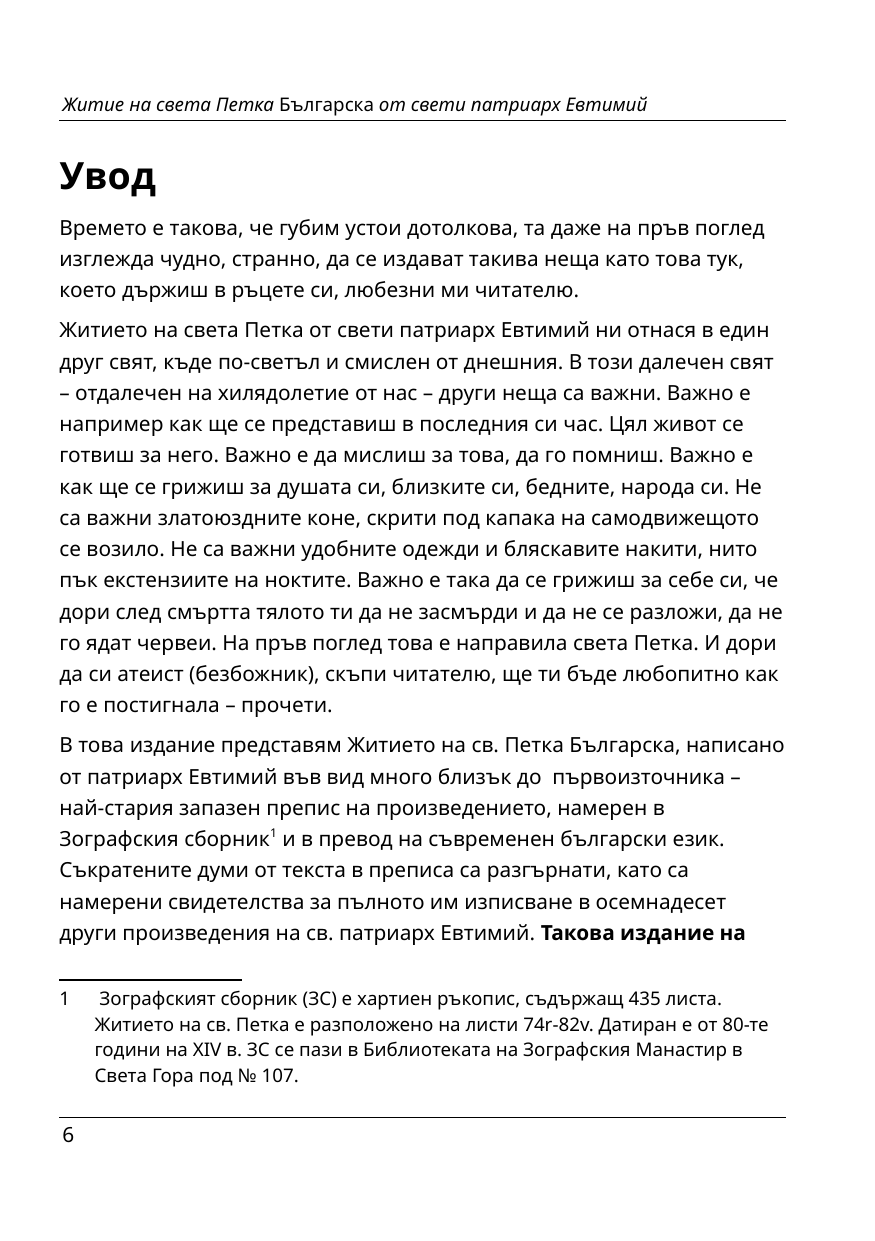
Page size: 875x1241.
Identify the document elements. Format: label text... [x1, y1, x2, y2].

text Зографският сборник (ЗС) е хартиен ръкопис, съдържащ 435 листа. Житието на св. Петка е разположено на листи 74r-82v. Датиран е от 80-те години на XIV в. ЗС се пази в Библиотеката на Зографския Манастир в Света Гора под № 107. [59, 986, 786, 1088]
text Времето е такова, че губим устои дотолкова, та даже на пръв поглед изглежда чудно, странно, да се издават такива неща като това тук, което държиш в ръцете си, любезни ми читателю. [59, 213, 786, 304]
text Житието на света Петка от свети патриарх Евтимий ни отнася в един друг свят, къде по-светъл и смислен от днешния. В този далечен свят – отдалечен на хилядолетие от нас – други неща са важни. Важно е например как ще се представиш в последния си час. Цял живот се готвиш за него. Важно е да мислиш за това, да го помниш. Важно е как ще се грижиш за душата си, близките си, бедните, народа си. Не са важни златоюздните коне, скрити под капака на самодвижещото се возило. Не са важни удобните одежди и бляскавите накити, нито пък екстензиите на ноктите. Важно е така да се грижиш за себе си, че дори след смъртта тялото ти да не засмърди и да не се разложи, да не го ядат червеи. На пръв поглед това е направила света Петка. И дори да си атеист (безбожник), скъпи читателю, ще ти бъде любопитно как го е постигнала – прочети. [59, 316, 786, 719]
subtitle Увод [59, 149, 786, 201]
text В това издание представям Житието на св. Петка Българска, написано от патриарх Евтимий във вид много близък до първоизточника – най-стария запазен препис на произведението, намерен в Зографския сборник и в превод на съвременен български език. Съкратените думи от текста в преписа са разгърнати, като са намерени свидетелства за пълното им изписване в осемнадесет други произведения на св. патриарх Евтимий. Такова издание на [59, 731, 786, 947]
